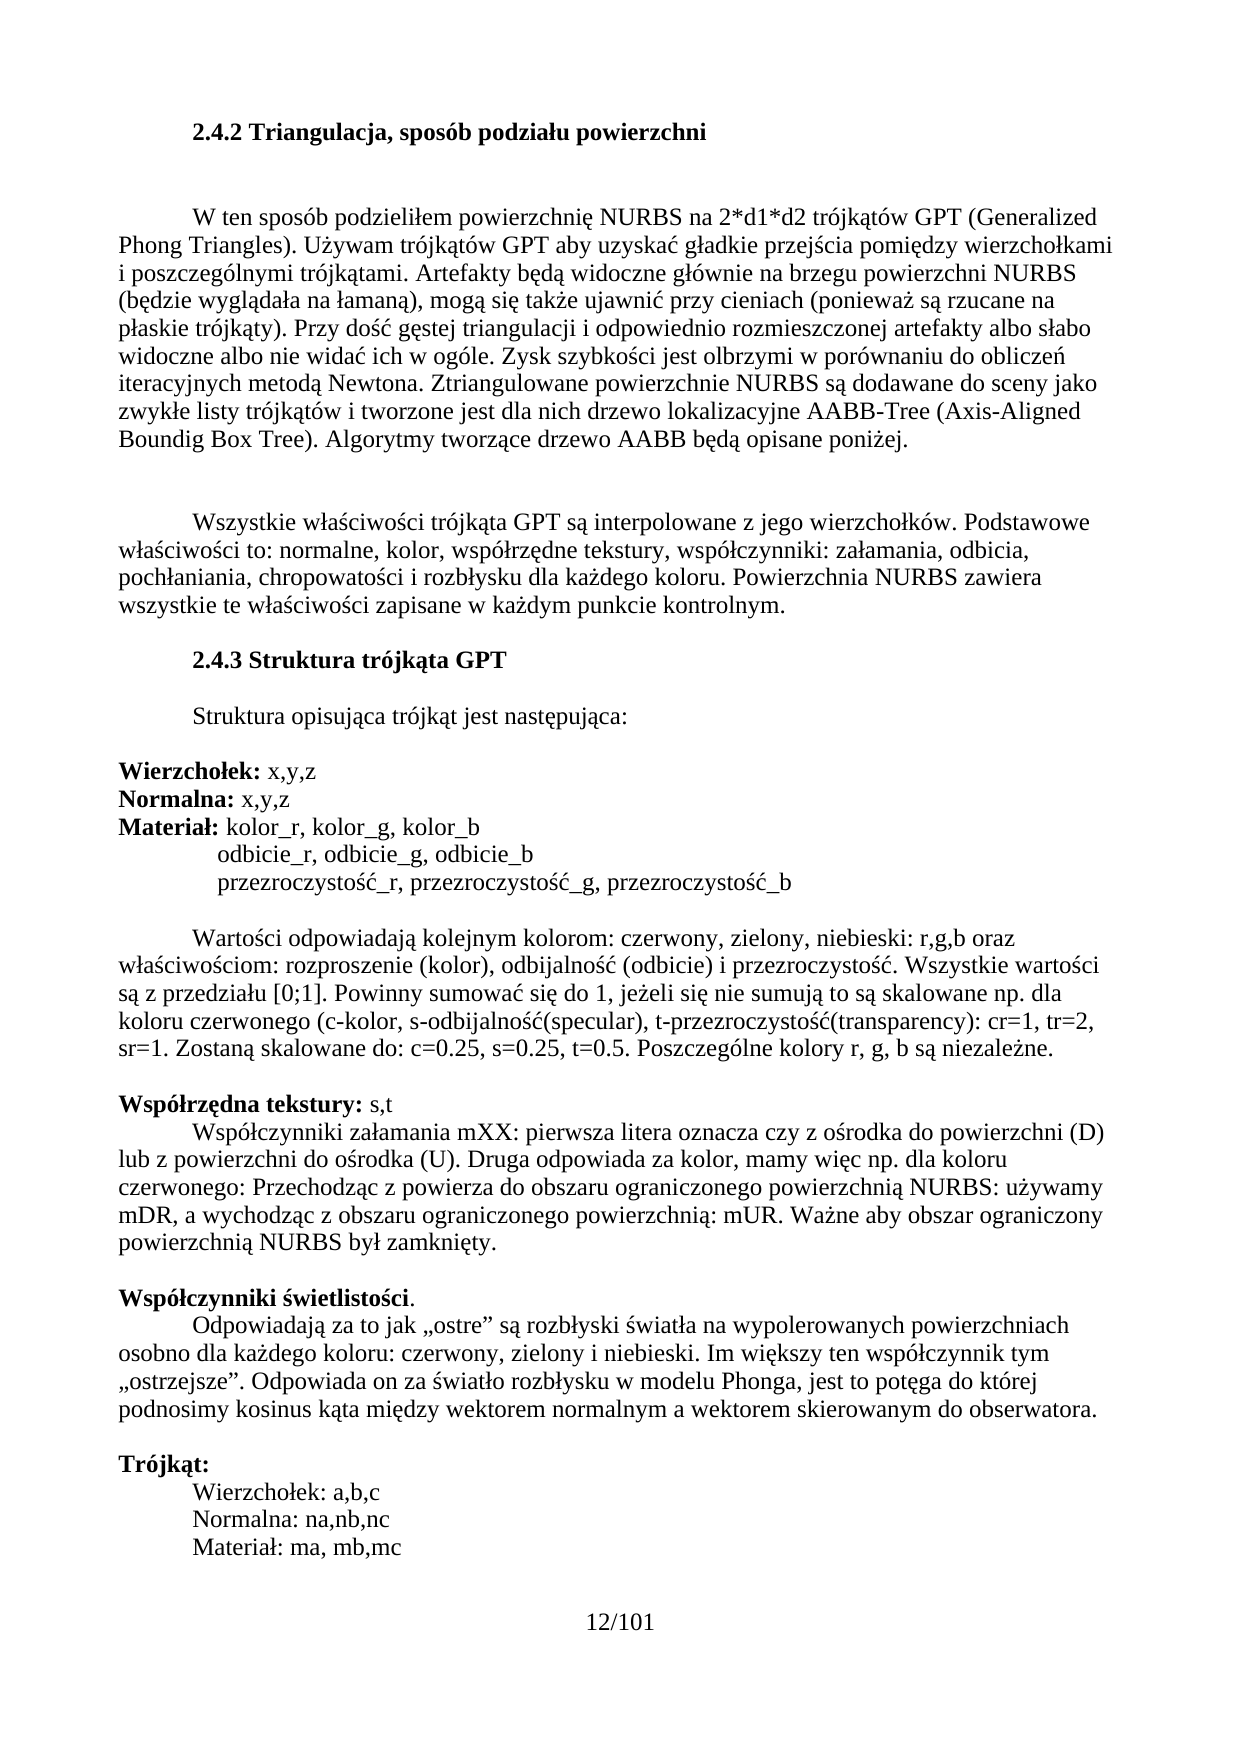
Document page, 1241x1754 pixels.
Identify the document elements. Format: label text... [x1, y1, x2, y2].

text Wierzchołek: x,y,z [118, 757, 1122, 785]
text przezroczystość_r, przezroczystość_g, przezroczystość_b [118, 868, 1122, 896]
text Wartości odpowiadają kolejnym kolorom: czerwony, zielony, niebieski: r,g,b oraz właściwościom: rozproszenie (kolor), odbijalność (odbicie) i przezroczystość. Wszystkie wartości są z przedziału [0;1]. Powinny sumować się do 1, jeżeli się nie sumują to są skalowane np. dla koloru czerwonego (c-kolor, s-odbijalność(specular), t-przezroczystość(transparency): cr=1, tr=2, sr=1. Zostaną skalowane do: c=0.25, s=0.25, t=0.5. Poszczególne kolory r, g, b są niezależne. [118, 924, 1122, 1062]
text Trójkąt: [118, 1450, 1122, 1478]
text Materiał: ma, mb,mc [118, 1533, 1122, 1561]
text Odpowiadają za to jak „ostre” są rozbłyski światła na wypolerowanych powierzchniach osobno dla każdego koloru: czerwony, zielony i niebieski. Im większy ten współczynnik tym „ostrzejsze”. Odpowiada on za światło rozbłysku w modelu Phonga, jest to potęga do której podnosimy kosinus kąta między wektorem normalnym a wektorem skierowanym do obserwatora. [118, 1312, 1122, 1422]
text Normalna: na,nb,nc [118, 1506, 1122, 1533]
text odbicie_r, odbicie_g, odbicie_b [118, 841, 1122, 868]
text Struktura opisująca trójkąt jest następująca: [118, 702, 1122, 730]
text Współczynniki świetlistości. [118, 1284, 1122, 1312]
text 2.4.3 Struktura trójkąta GPT [118, 647, 1122, 674]
text Wszystkie właściwości trójkąta GPT są interpolowane z jego wierzchołków. Podstawowe właściwości to: normalne, kolor, współrzędne tekstury, współczynniki: załamania, odbicia, pochłaniania, chropowatości i rozbłysku dla każdego koloru. Powierzchnia NURBS zawiera wszystkie te właściwości zapisane w każdym punkcie kontrolnym. [118, 508, 1122, 619]
text Współczynniki załamania mXX: pierwsza litera oznacza czy z ośrodka do powierzchni (D) lub z powierzchni do ośrodka (U). Druga odpowiada za kolor, mamy więc np. dla koloru czerwonego: Przechodząc z powierza do obszaru ograniczonego powierzchnią NURBS: używamy mDR, a wychodząc z obszaru ograniczonego powierzchnią: mUR. Ważne aby obszar ograniczony powierzchnią NURBS był zamknięty. [118, 1118, 1122, 1256]
text Wierzchołek: a,b,c [118, 1478, 1122, 1506]
text W ten sposób podzieliłem powierzchnię NURBS na 2*d1*d2 trójkątów GPT (Generalized Phong Triangles). Używam trójkątów GPT aby uzyskać gładkie przejścia pomiędzy wierzchołkami i poszczególnymi trójkątami. Artefakty będą widoczne głównie na brzegu powierzchni NURBS (będzie wyglądała na łamaną), mogą się także ujawnić przy cieniach (ponieważ są rzucane na płaskie trójkąty). Przy dość gęstej triangulacji i odpowiednio rozmieszczonej artefakty albo słabo widoczne albo nie widać ich w ogóle. Zysk szybkości jest olbrzymi w porównaniu do obliczeń iteracyjnych metodą Newtona. Ztriangulowane powierzchnie NURBS są dodawane do sceny jako zwykłe listy trójkątów i tworzone jest dla nich drzewo lokalizacyjne AABB-Tree (Axis-Aligned Boundig Box Tree). Algorytmy tworzące drzewo AABB będą opisane poniżej. [118, 203, 1122, 453]
text 2.4.2 Triangulacja, sposób podziału powierzchni [118, 118, 1122, 148]
text Normalna: x,y,z [118, 785, 1122, 813]
text Współrzędna tekstury: s,t [118, 1090, 1122, 1118]
text Materiał: kolor_r, kolor_g, kolor_b [118, 813, 1122, 841]
